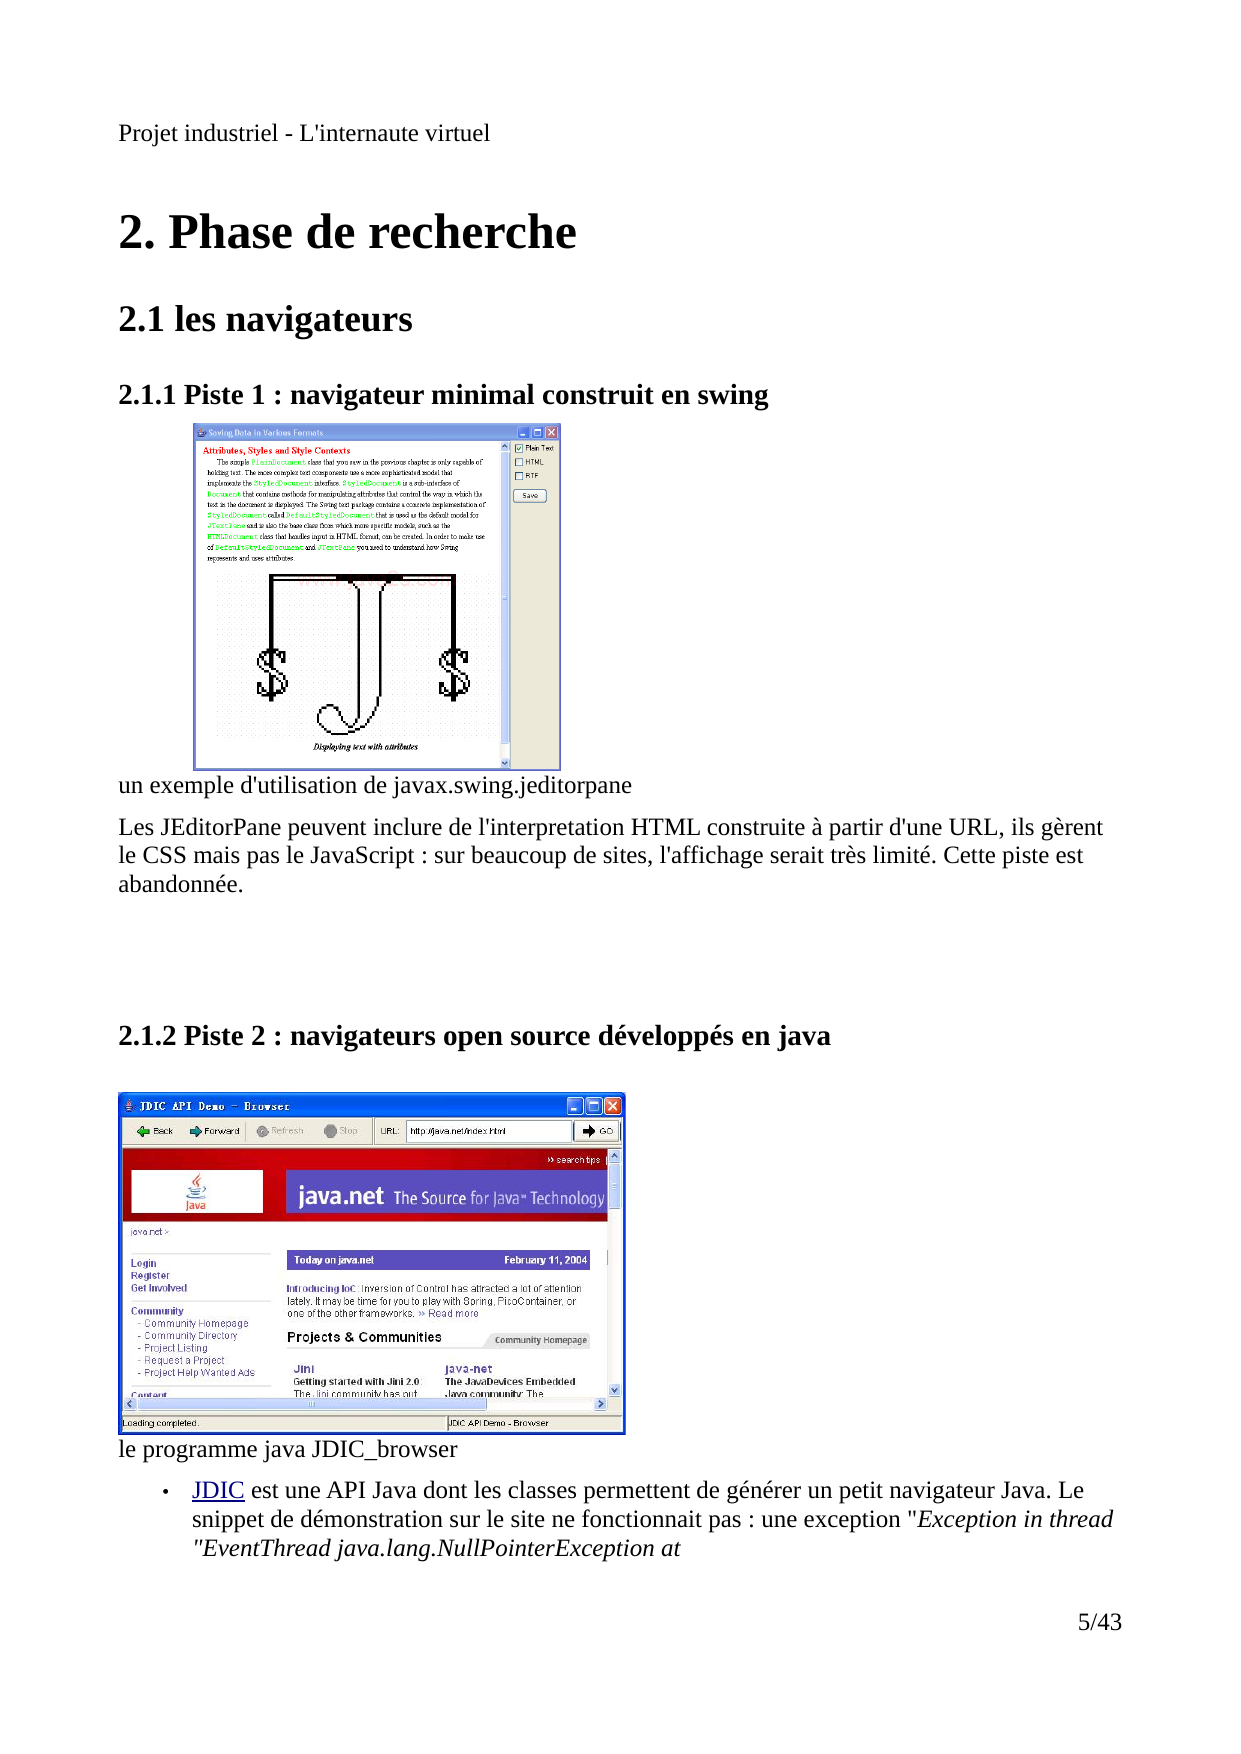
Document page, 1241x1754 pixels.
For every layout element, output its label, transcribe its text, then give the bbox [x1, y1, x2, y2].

list JDIC est une API Java dont les classes permettent de générer un petit navigateur Java. Le snippet de démonstration sur le site ne fonctionnait pas : une exception "Exception in thread "EventThread java.lang.NullPointerException at [162, 1475, 1122, 1562]
text le programme java JDIC_browser [118, 1434, 1122, 1463]
picture [118, 1092, 626, 1435]
text un exemple d'utilisation de javax.swing.jeditorpane [118, 771, 1122, 799]
picture [193, 423, 561, 771]
subtitle 2.1 les navigateurs [118, 296, 1122, 339]
subtitle 2.1.2 Piste 2 : navigateurs open source développés en java [118, 1018, 1122, 1052]
text Les JEditorPane peuvent inclure de l'interpretation HTML construite à partir d'une URL, ils gèrent le CSS mais pas le JavaScript : sur beaucoup de sites, l'affichage serait très limité. Cette piste est abandonnée. [118, 812, 1122, 898]
subtitle 2.1.1 Piste 1 : navigateur minimal construit en swing [118, 377, 1122, 411]
subtitle 2. Phase de recherche [118, 201, 1122, 259]
